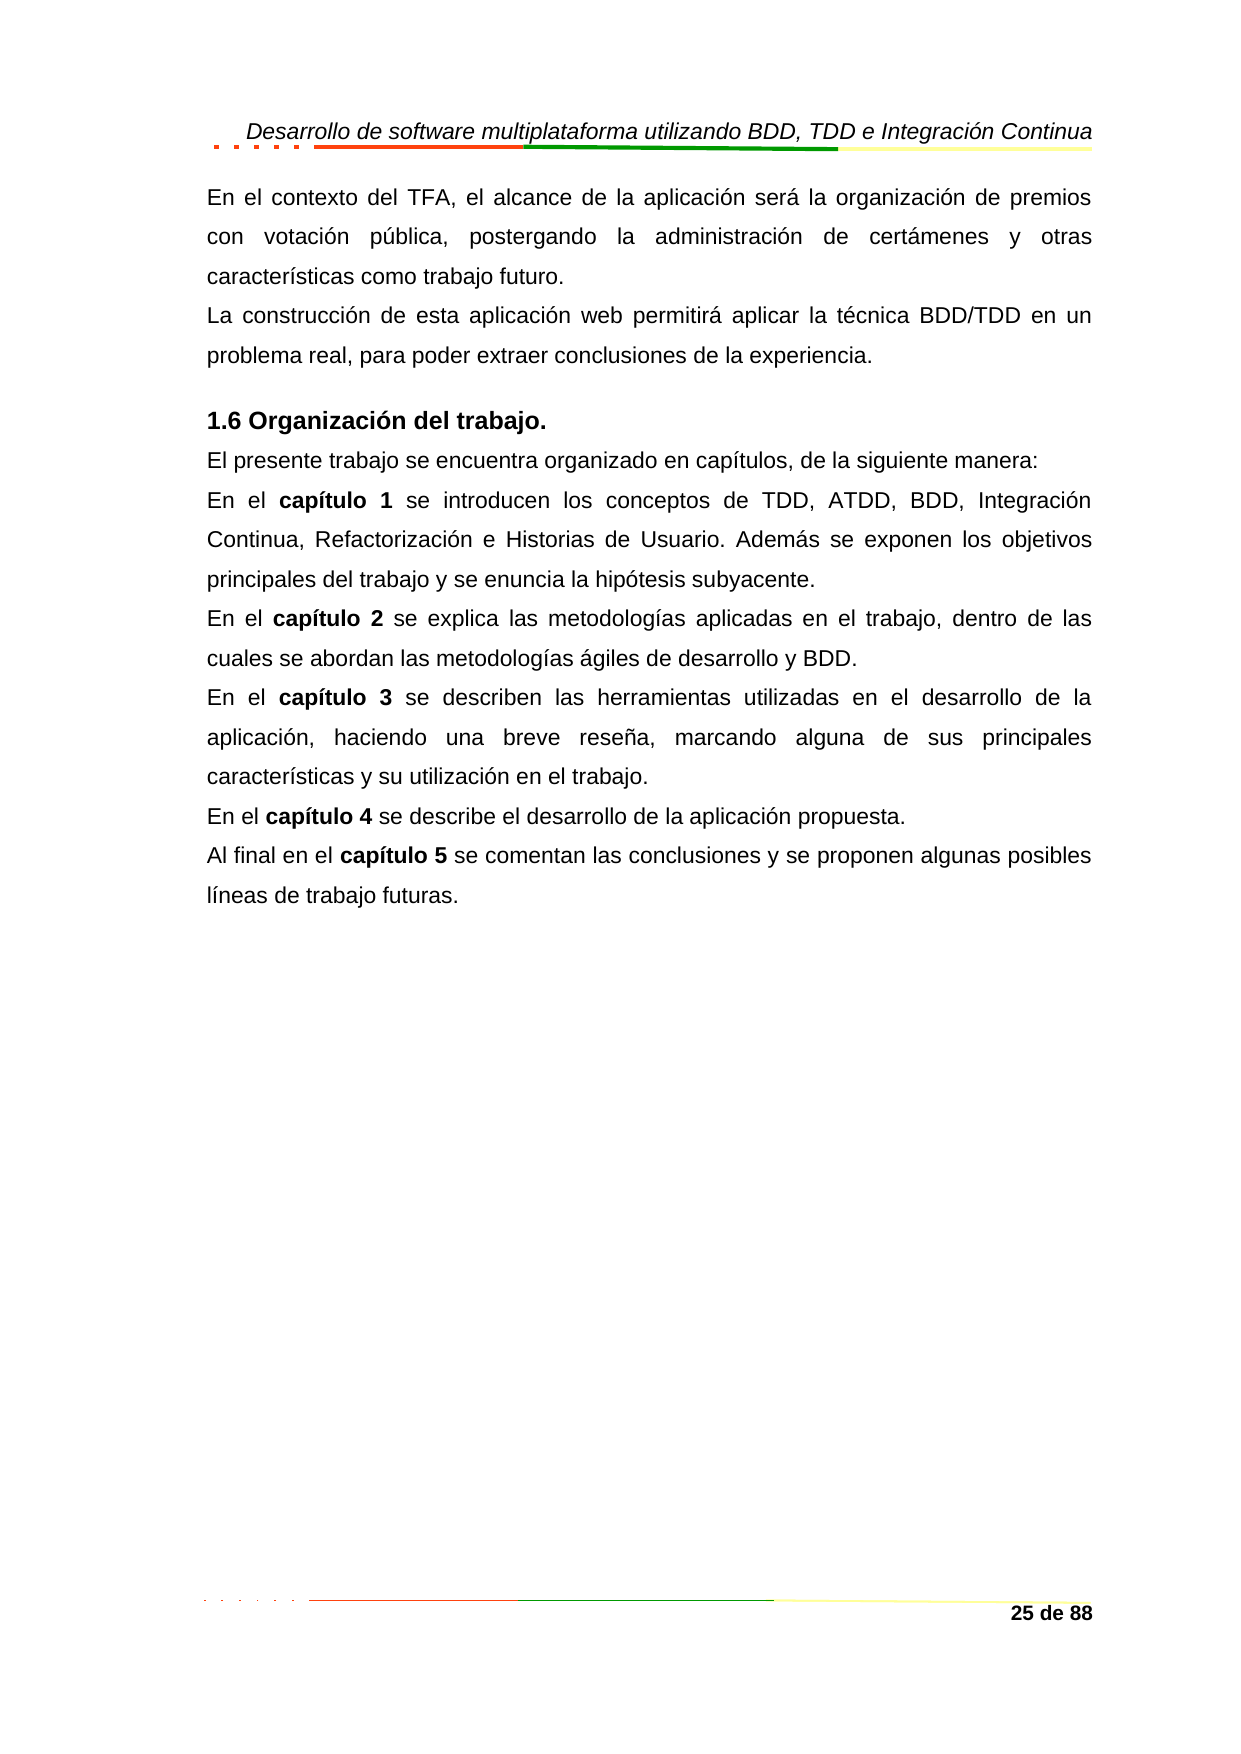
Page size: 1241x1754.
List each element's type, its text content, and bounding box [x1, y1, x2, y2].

text En el capítulo 4 se describe el desarrollo de la aplicación propuesta. [207, 803, 1093, 829]
text En el capítulo 2 se explica las metodologías aplicadas en el trabajo, dentro de las cuales se abordan las metodologías ágiles de desarrollo y BDD. [207, 605, 1093, 671]
text En el capítulo 1 se introducen los conceptos de TDD, ATDD, BDD, Integración Continua, Refactorización e Historias de Usuario. Además se exponen los objetivos principales del trabajo y se enuncia la hipótesis subyacente. [207, 487, 1093, 592]
text Al final en el capítulo 5 se comentan las conclusiones y se proponen algunas posibles líneas de trabajo futuras. [207, 842, 1093, 908]
text En el capítulo 3 se describen las herramientas utilizadas en el desarrollo de la aplicación, haciendo una breve reseña, marcando alguna de sus principales características y su utilización en el trabajo. [207, 684, 1093, 789]
text La construcción de esta aplicación web permitirá aplicar la técnica BDD/TDD en un problema real, para poder extraer conclusiones de la experiencia. [207, 302, 1093, 368]
text En el contexto del TFA, el alcance de la aplicación será la organización de premios con votación pública, postergando la administración de certámenes y otras características como trabajo futuro. [207, 184, 1093, 289]
text El presente trabajo se encuentra organizado en capítulos, de la siguiente manera: [207, 447, 1093, 474]
subtitle 1.6 Organización del trabajo. [207, 406, 1093, 435]
